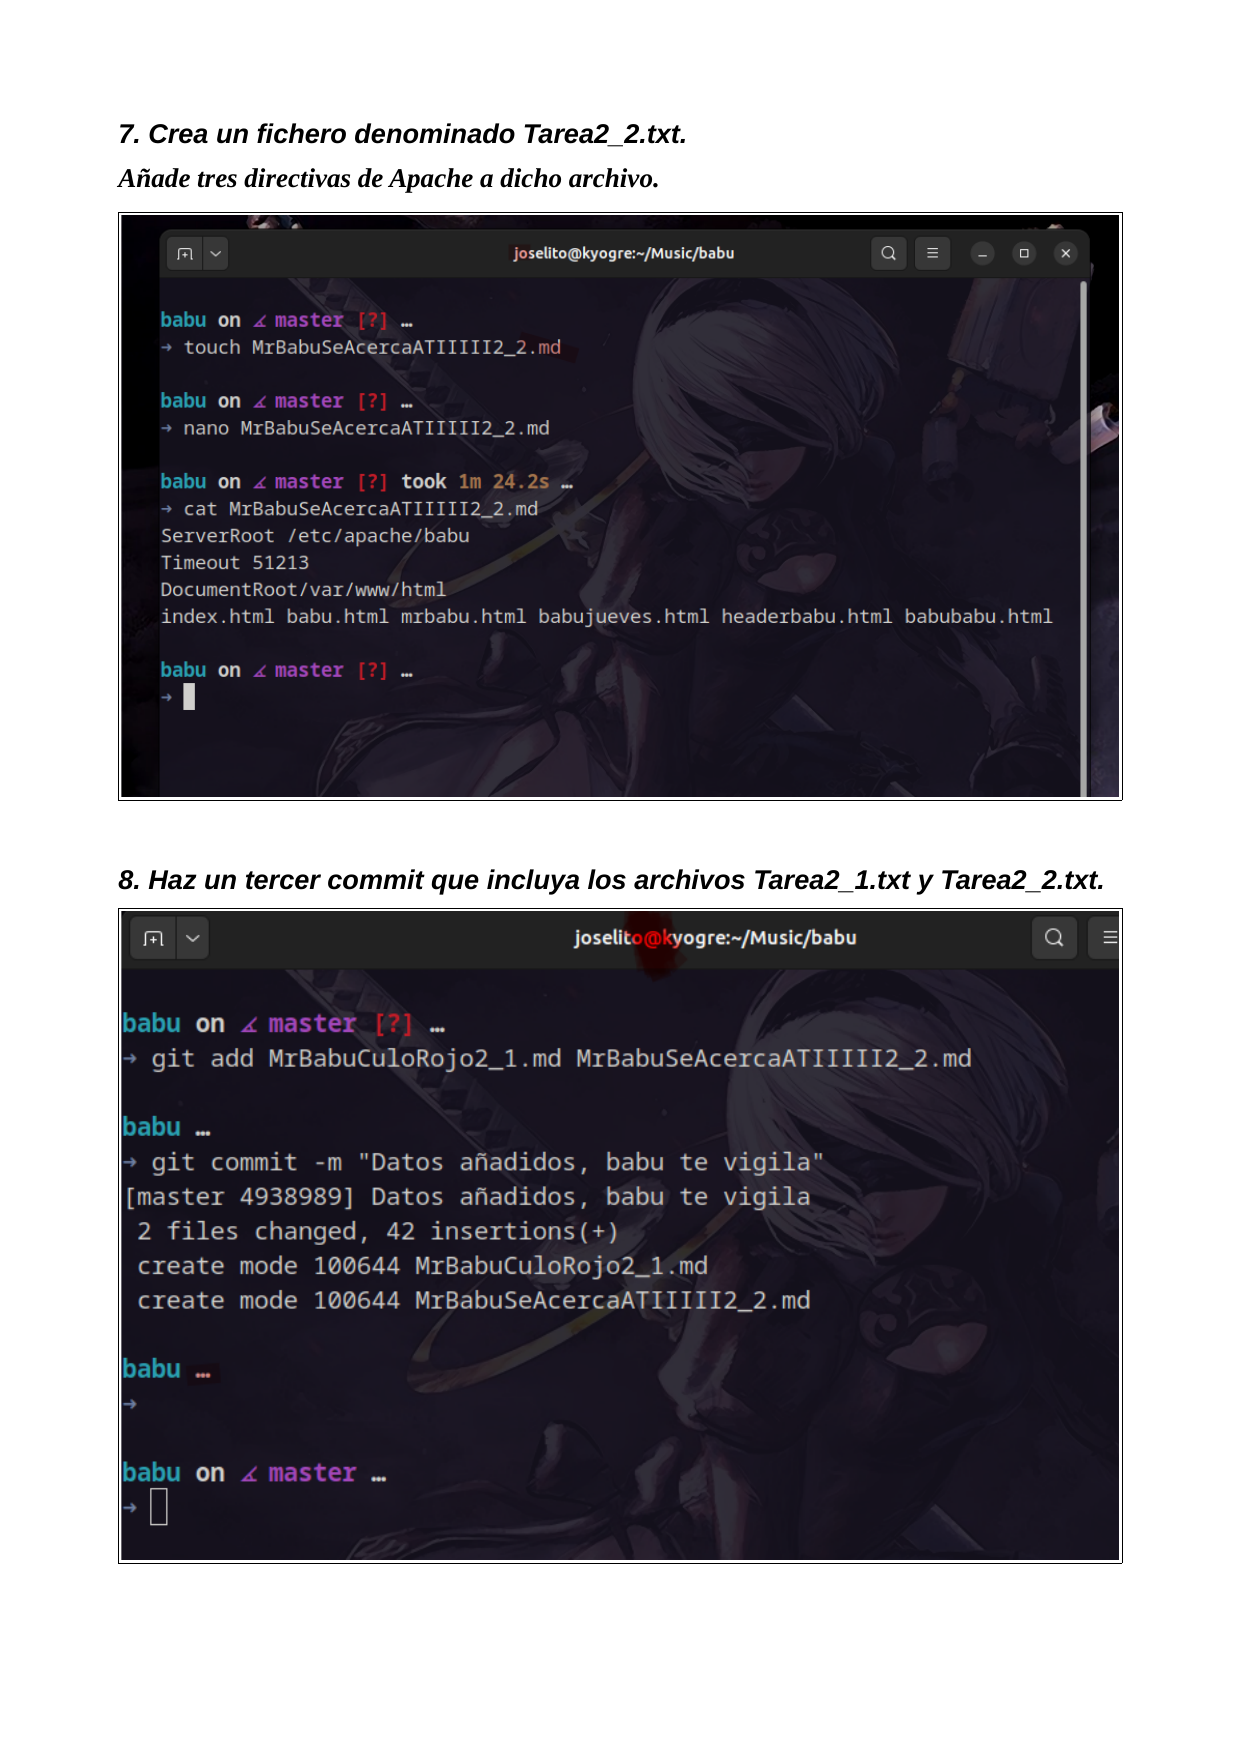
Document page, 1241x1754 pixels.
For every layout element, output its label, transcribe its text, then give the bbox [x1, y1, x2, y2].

subtitle 8. Haz un tercer commit que incluya los archivos Tarea2_1.txt y Tarea2_2.txt. [118, 864, 1122, 896]
picture [121, 911, 1119, 1560]
subtitle 7. Crea un fichero denominado Tarea2_2.txt. [118, 118, 1122, 149]
picture [121, 215, 1119, 797]
text Añade tres directivas de Apache a dicho archivo. [118, 162, 1122, 193]
